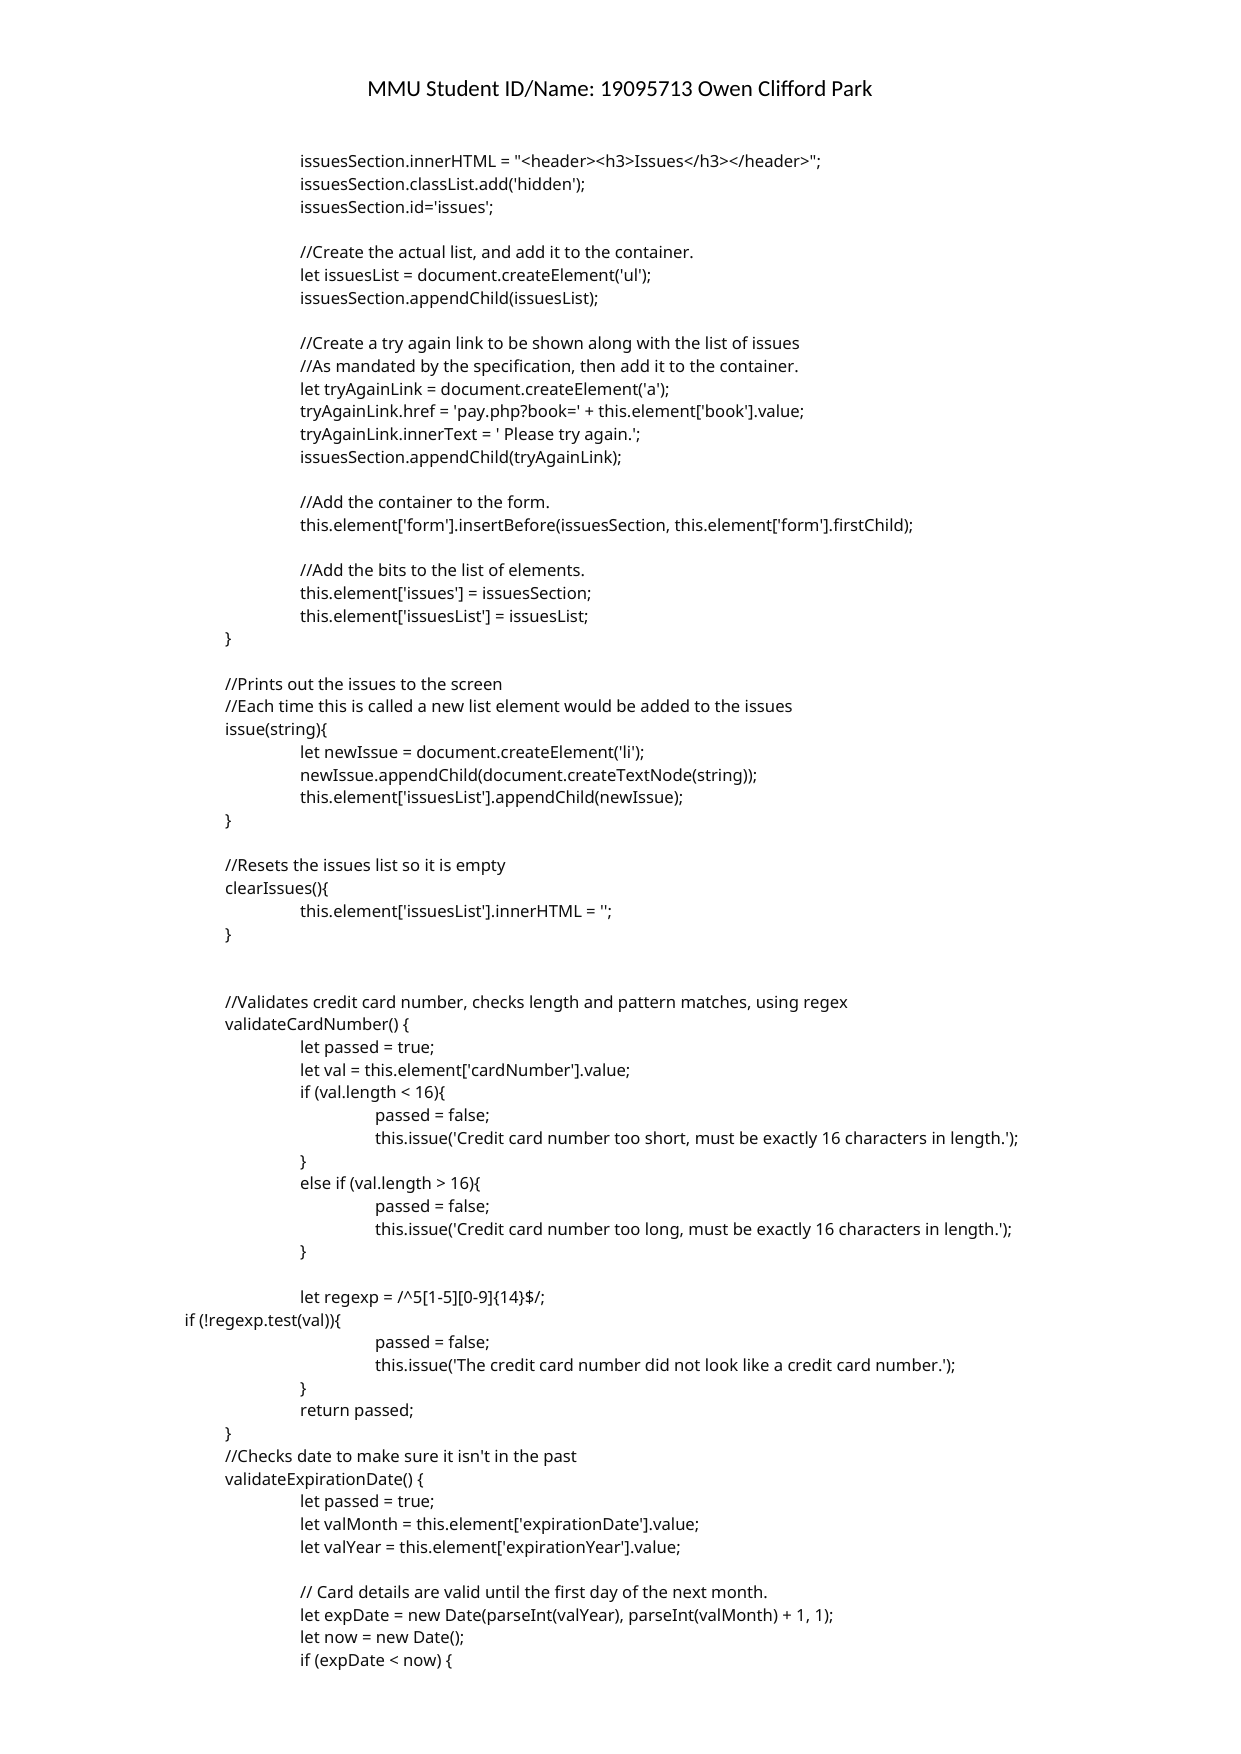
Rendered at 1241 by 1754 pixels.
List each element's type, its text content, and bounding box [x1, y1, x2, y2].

text clearIssues(){ [150, 877, 1090, 899]
text this.element['form'].insertBefore(issuesSection, this.element['form'].firstChild); [150, 513, 1090, 536]
text validateCardNumber() { [150, 1013, 1090, 1036]
text let valYear = this.element['expirationYear'].value; [150, 1535, 1090, 1558]
text tryAgainLink.innerText = ' Please try again.'; [150, 422, 1090, 445]
text //Create the actual list, and add it to the container. [150, 241, 1090, 263]
text } [150, 1240, 1090, 1263]
text newIssue.appendChild(document.createTextNode(string)); [150, 763, 1090, 786]
text this.issue('The credit card number did not look like a credit card number.'); [150, 1353, 1090, 1376]
text tryAgainLink.href = 'pay.php?book=' + this.element['book'].value; [150, 400, 1090, 422]
text issuesSection.appendChild(issuesList); [150, 286, 1090, 309]
text this.issue('Credit card number too long, must be exactly 16 characters in length.'); [150, 1217, 1090, 1240]
text this.element['issuesList'].innerHTML = ''; [150, 899, 1090, 922]
text issuesSection.classList.add('hidden'); [150, 173, 1090, 195]
text let expDate = new Date(parseInt(valYear), parseInt(valMonth) + 1, 1); [150, 1603, 1090, 1626]
text //Each time this is called a new list element would be added to the issues [150, 695, 1090, 718]
text if (expDate < now) { [150, 1649, 1090, 1671]
text passed = false; [150, 1194, 1090, 1217]
text issuesSection.innerHTML = "<header><h3>Issues</h3></header>"; [150, 150, 1090, 173]
text //Checks date to make sure it isn't in the past [150, 1444, 1090, 1467]
text this.element['issues'] = issuesSection; [150, 581, 1090, 604]
text //Create a try again link to be shown along with the list of issues [150, 332, 1090, 354]
text else if (val.length > 16){ [150, 1172, 1090, 1194]
text let newIssue = document.createElement('li'); [150, 740, 1090, 763]
text //Validates credit card number, checks length and pattern matches, using regex [150, 990, 1090, 1013]
text } [150, 922, 1090, 945]
text } [150, 627, 1090, 649]
text //Add the container to the form. [150, 491, 1090, 513]
text let regexp = /^5[1-5][0-9]{14}$/; [150, 1285, 1090, 1308]
text validateExpirationDate() { [150, 1467, 1090, 1490]
text //Resets the issues list so it is empty [150, 854, 1090, 877]
text issuesSection.appendChild(tryAgainLink); [150, 445, 1090, 468]
text if (!regexp.test(val)){ [150, 1308, 1090, 1331]
text let tryAgainLink = document.createElement('a'); [150, 377, 1090, 400]
text let valMonth = this.element['expirationDate'].value; [150, 1512, 1090, 1535]
text issuesSection.id='issues'; [150, 195, 1090, 218]
text //Prints out the issues to the screen [150, 672, 1090, 695]
text this.element['issuesList'].appendChild(newIssue); [150, 786, 1090, 808]
text passed = false; [150, 1104, 1090, 1126]
text //Add the bits to the list of elements. [150, 559, 1090, 581]
text let passed = true; [150, 1036, 1090, 1058]
text } [150, 808, 1090, 831]
text // Card details are valid until the first day of the next month. [150, 1581, 1090, 1603]
text } [150, 1376, 1090, 1399]
text let issuesList = document.createElement('ul'); [150, 263, 1090, 286]
text if (val.length < 16){ [150, 1081, 1090, 1104]
text } [150, 1422, 1090, 1444]
text this.element['issuesList'] = issuesList; [150, 604, 1090, 627]
text return passed; [150, 1399, 1090, 1422]
text let passed = true; [150, 1490, 1090, 1512]
text let now = new Date(); [150, 1626, 1090, 1649]
text //As mandated by the specification, then add it to the container. [150, 354, 1090, 377]
text let val = this.element['cardNumber'].value; [150, 1058, 1090, 1081]
text passed = false; [150, 1331, 1090, 1353]
text this.issue('Credit card number too short, must be exactly 16 characters in length.'); [150, 1126, 1090, 1149]
text } [150, 1149, 1090, 1172]
text issue(string){ [150, 718, 1090, 740]
